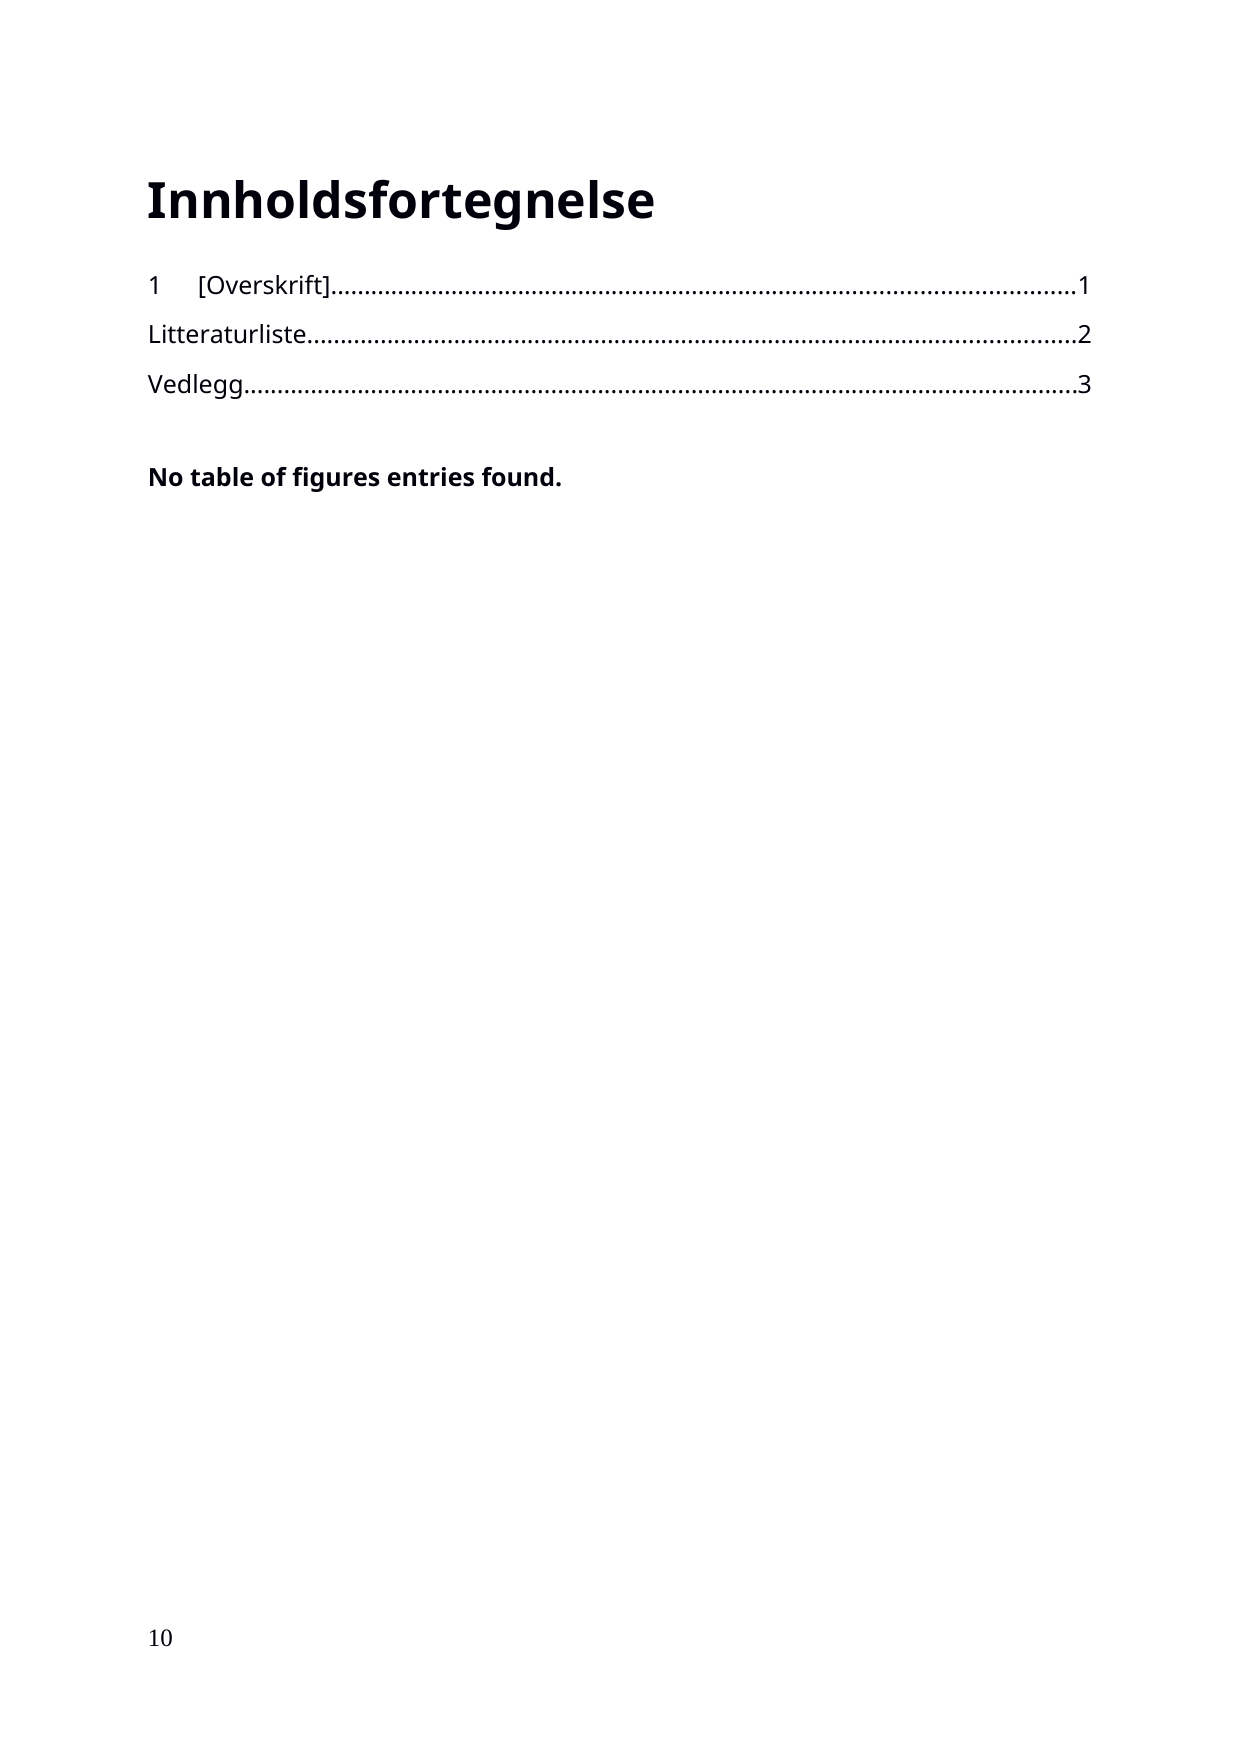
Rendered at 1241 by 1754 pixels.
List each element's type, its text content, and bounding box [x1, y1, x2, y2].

text 1 [Overskrift] 1 [148, 268, 1092, 302]
text No table of figures entries found. [148, 459, 1092, 493]
text Litteraturliste 2 [148, 317, 1092, 351]
text Vedlegg 3 [148, 367, 1092, 401]
subtitle Innholdsfortegnelse [148, 165, 1092, 233]
